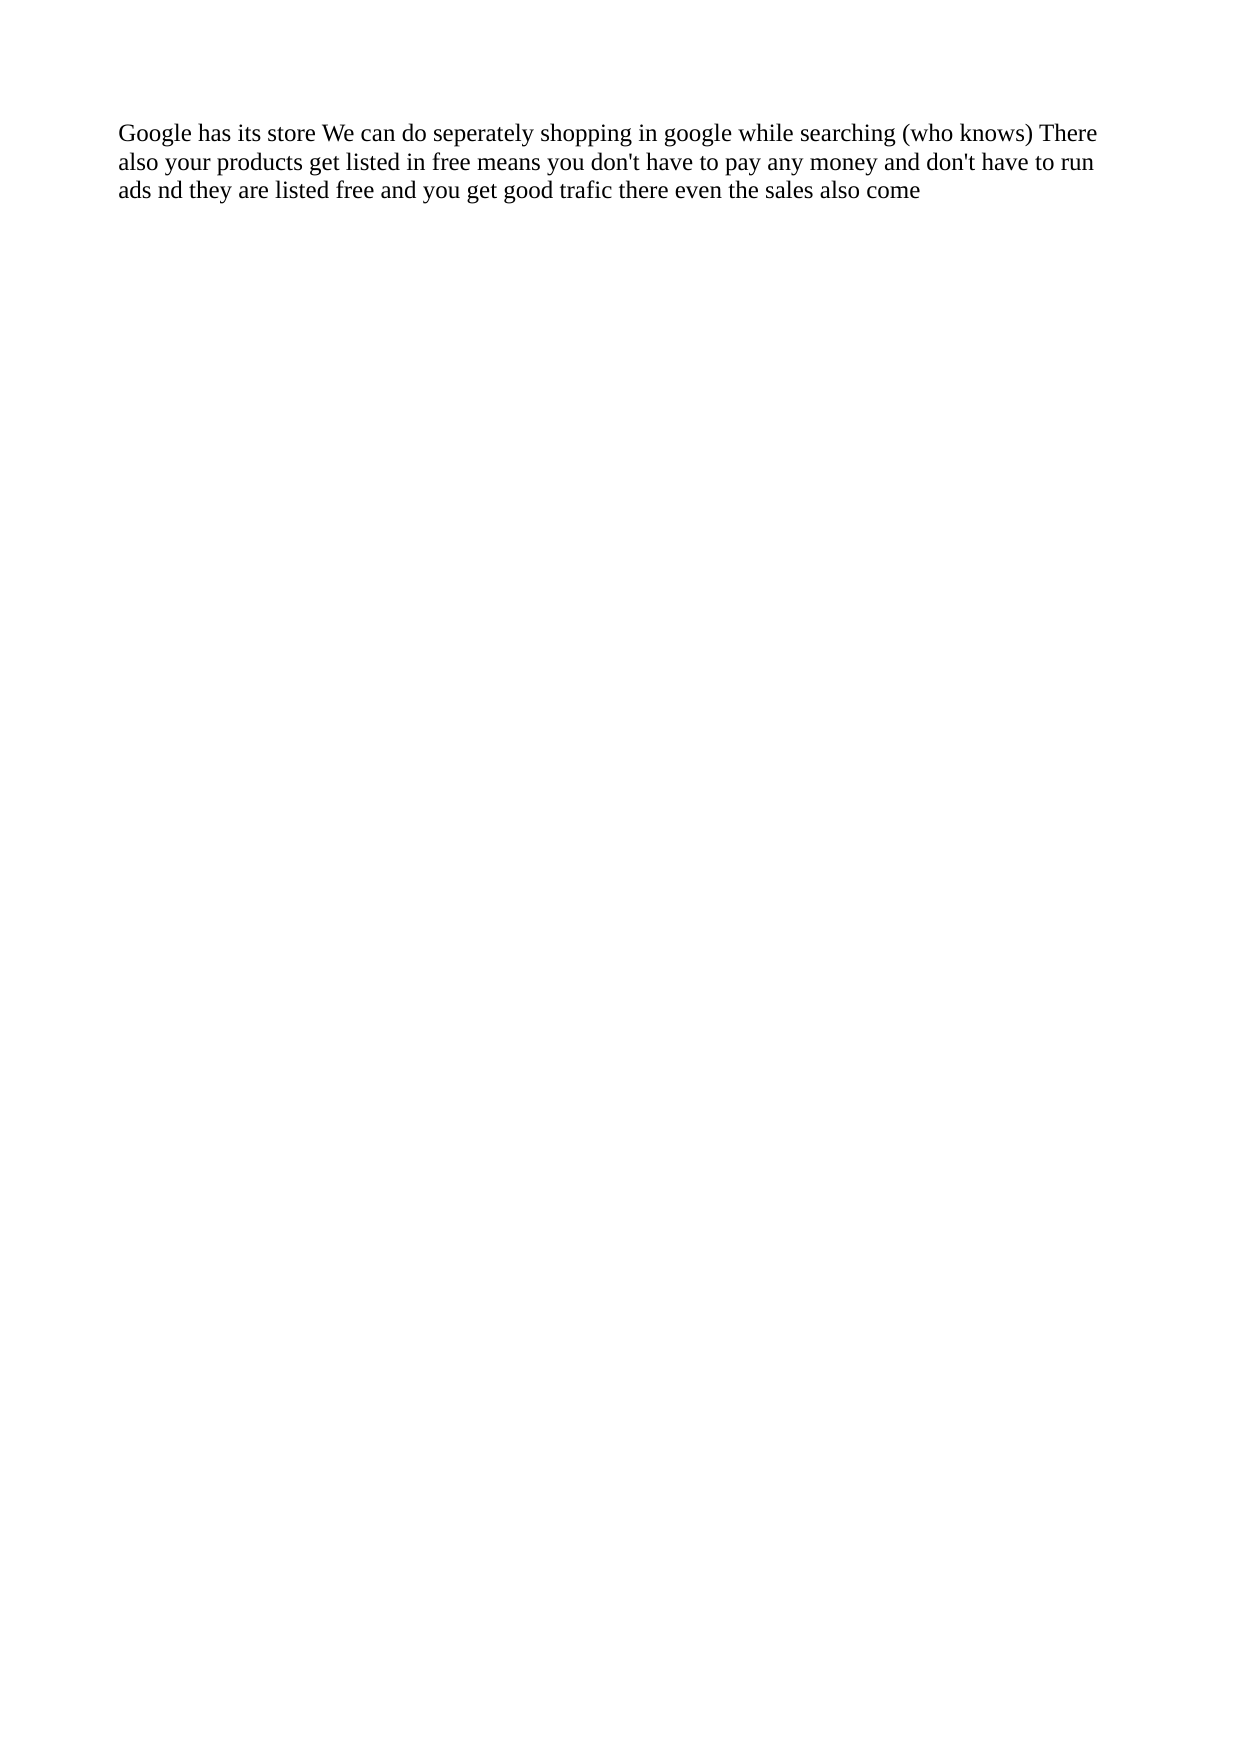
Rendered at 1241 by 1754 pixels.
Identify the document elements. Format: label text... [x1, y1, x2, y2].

text Google has its store We can do seperately shopping in google while searching (who knows) There also your products get listed in free means you don't have to pay any money and don't have to run ads nd they are listed free and you get good trafic there even the sales also come [118, 118, 1122, 204]
